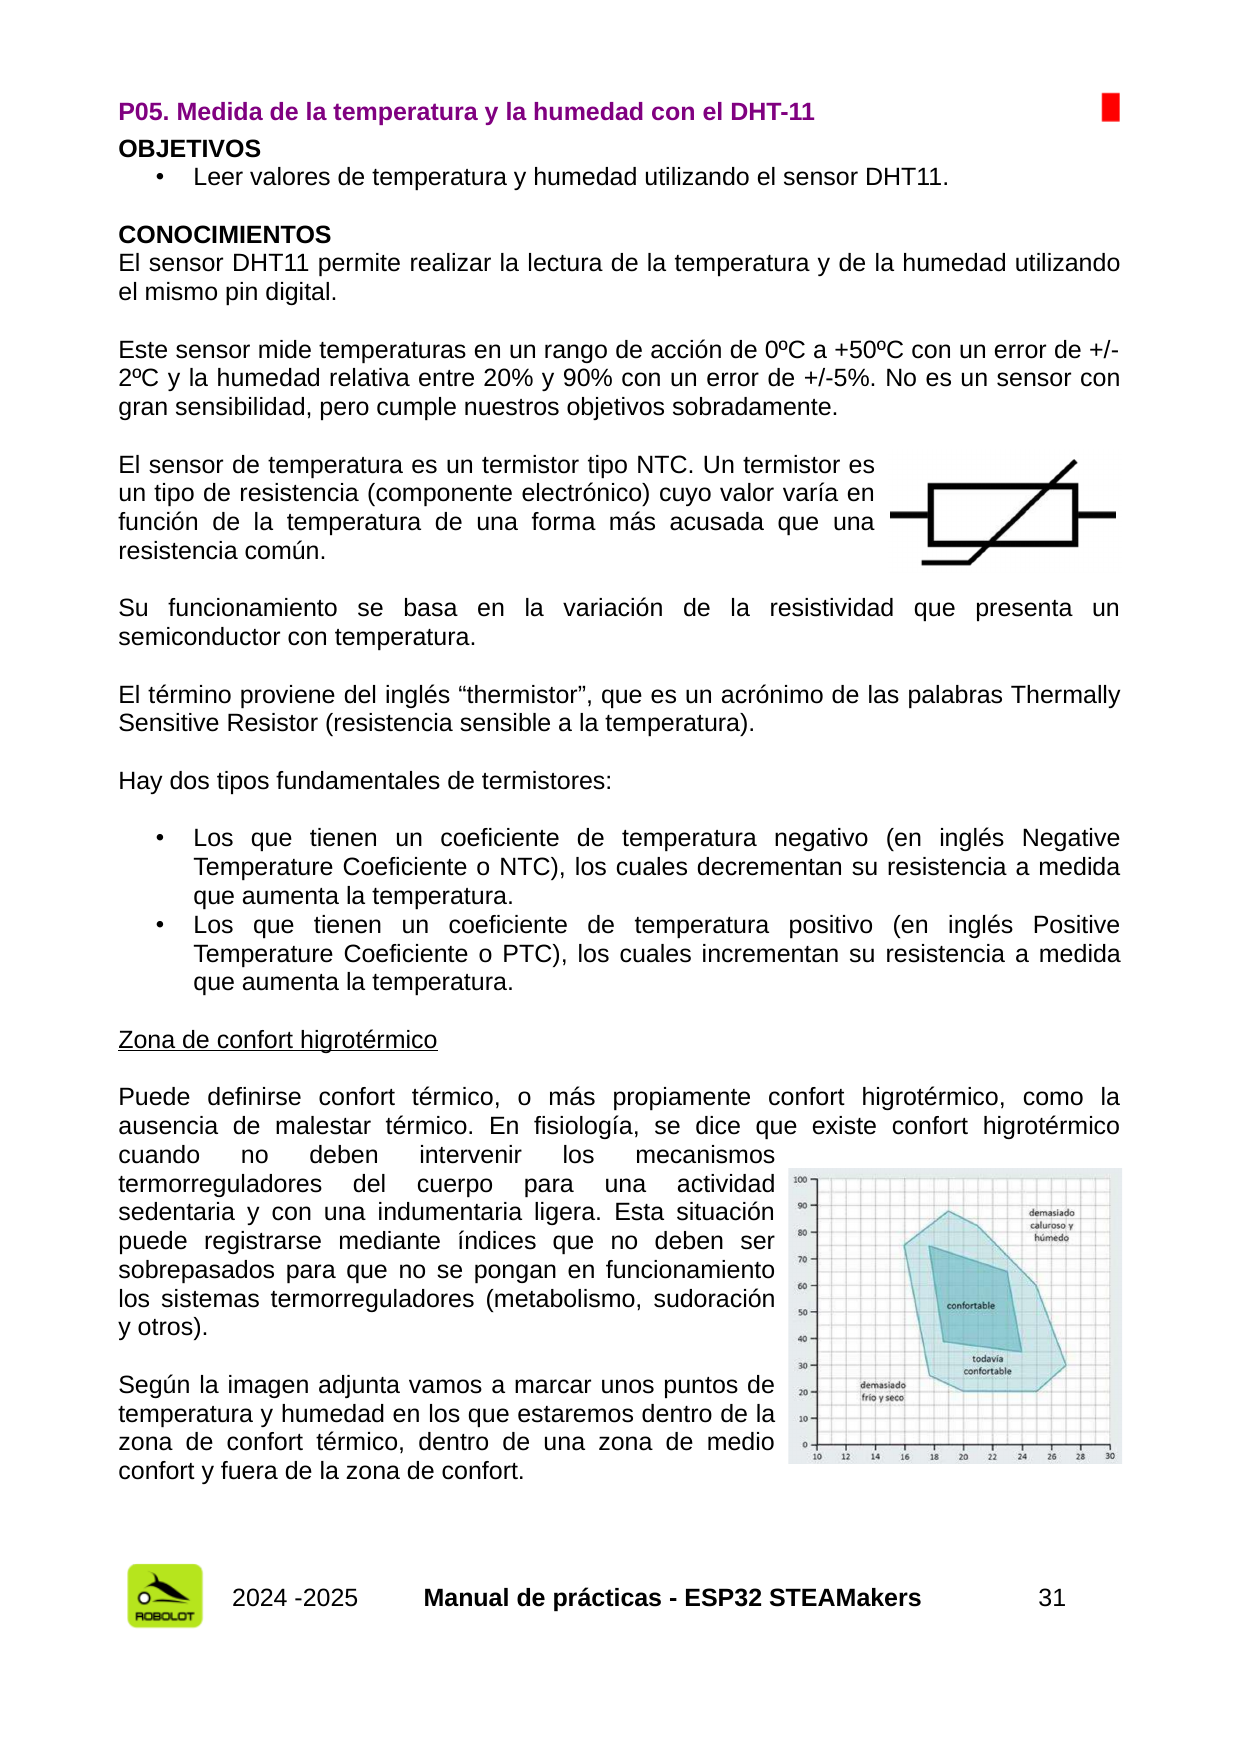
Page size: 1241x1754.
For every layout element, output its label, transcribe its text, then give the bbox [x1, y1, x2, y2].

picture [788, 1168, 1123, 1464]
text Puede definirse confort térmico, o más propiamente confort higrotérmico, como la ausencia de malestar térmico. En fisiología, se dice que existe confort higrotérmico cuando no deben intervenir los mecanismos termorreguladores del cuerpo para una actividad sedentaria y con una indumentaria ligera. Esta situación puede registrarse mediante índices que no deben ser sobrepasados para que no se pongan en funcionamiento los sistemas termorreguladores (metabolismo, sudoración y otros). [118, 1082, 1122, 1341]
text El sensor DHT11 permite realizar la lectura de la temperatura y de la humedad utilizando el mismo pin digital. [118, 248, 1122, 306]
text Su funcionamiento se basa en la variación de la resistividad que presenta un semiconductor con temperatura. [118, 593, 1122, 651]
picture [888, 449, 1123, 573]
list Los que tienen un coeficiente de temperatura positivo (en inglés Positive Temperature Coeficiente o PTC), los cuales incrementan su resistencia a medida que aumenta la temperatura. [156, 910, 1122, 996]
list Leer valores de temperatura y humedad utilizando el sensor DHT11. [156, 162, 1122, 191]
picture [1100, 88, 1123, 126]
list Los que tienen un coeficiente de temperatura negativo (en inglés Negative Temperature Coeficiente o NTC), los cuales decrementan su resistencia a medida que aumenta la temperatura. [156, 823, 1122, 910]
text OBJETIVOS [118, 133, 1122, 162]
text Este sensor mide temperaturas en un rango de acción de 0ºC a +50ºC con un error de +/- 2ºC y la humedad relativa entre 20% y 90% con un error de +/-5%. No es un sensor con gran sensibilidad, pero cumple nuestros objetivos sobradamente. [118, 335, 1122, 421]
text Zona de confort higrotérmico [118, 1025, 1122, 1054]
text El término proviene del inglés “thermistor”, que es un acrónimo de las palabras Thermally Sensitive Resistor (resistencia sensible a la temperatura). [118, 680, 1122, 737]
text Hay dos tipos fundamentales de termistores: [118, 766, 1122, 795]
text Según la imagen adjunta vamos a marcar unos puntos de temperatura y humedad en los que estaremos dentro de la zona de confort térmico, dentro de una zona de medio confort y fuera de la zona de confort. [118, 1370, 1122, 1485]
text CONOCIMIENTOS [118, 220, 1122, 248]
subtitle P05. Medida de la temperatura y la humedad con el DHT-11 [118, 97, 1100, 125]
text El sensor de temperatura es un termistor tipo NTC. Un termistor es un tipo de resistencia (componente electrónico) cuyo valor varía en función de la temperatura de una forma más acusada que una resistencia común. [118, 450, 888, 565]
picture [126, 1563, 205, 1631]
